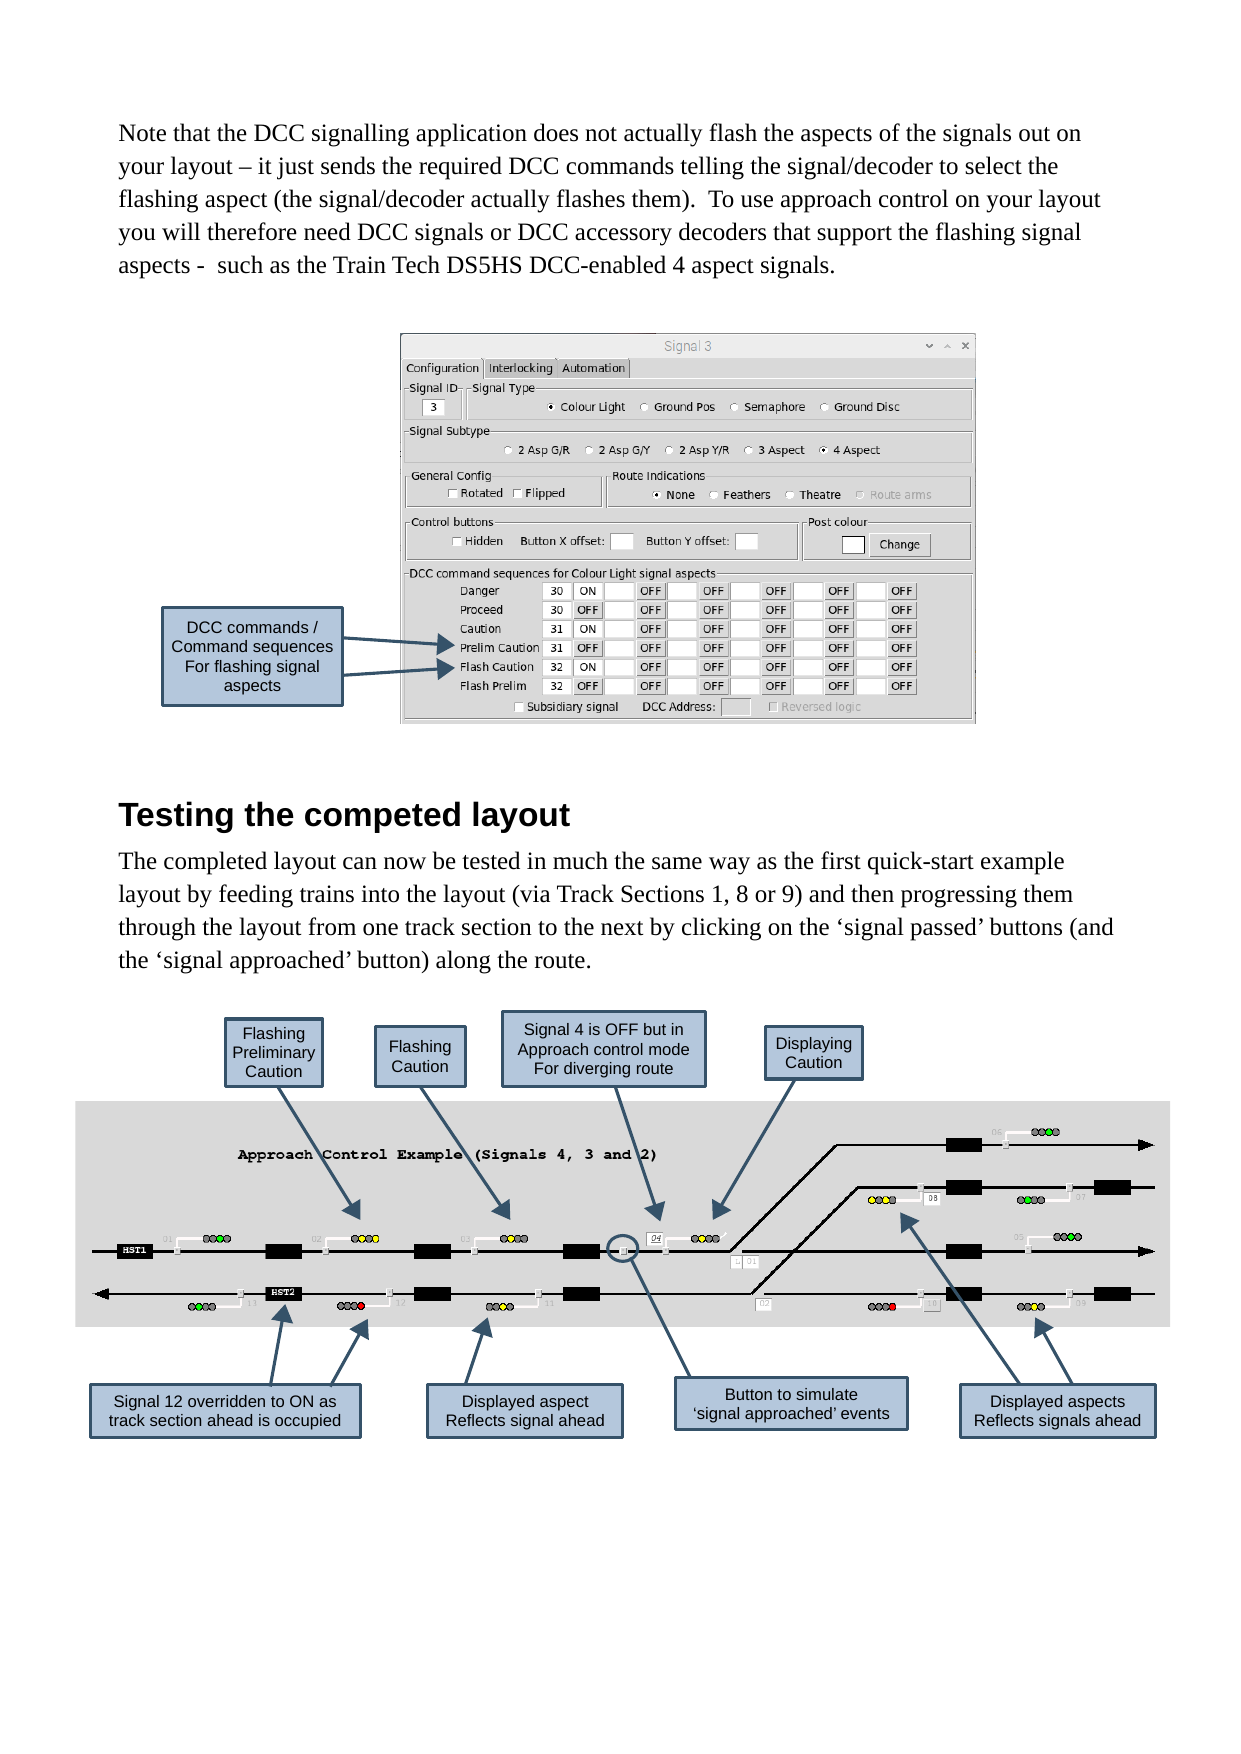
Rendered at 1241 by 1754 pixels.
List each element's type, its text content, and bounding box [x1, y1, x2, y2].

text Note that the DCC signalling application does not actually flash the aspects of the signals out on your layout – it just sends the required DCC commands telling the signal/decoder to select the flashing aspect (the signal/decoder actually flashes them). To use approach control on your layout you will therefore need DCC signals or DCC accessory decoders that support the flashing signal aspects - such as the Train Tech DS5HS DCC-enabled 4 aspect signals. [118, 118, 1122, 279]
picture [400, 333, 976, 724]
picture [610, 1238, 636, 1259]
subtitle Testing the competed layout [118, 795, 1122, 833]
text The completed layout can now be tested in much the same way as the first quick-start example layout by feeding trains into the layout (via Track Sections 1, 8 or 9) and then progressing them through the layout from one track section to the next by clicking on the ‘signal passed’ buttons (and the ‘signal approached’ button) along the route. [118, 846, 1122, 974]
picture [75, 1101, 1171, 1327]
